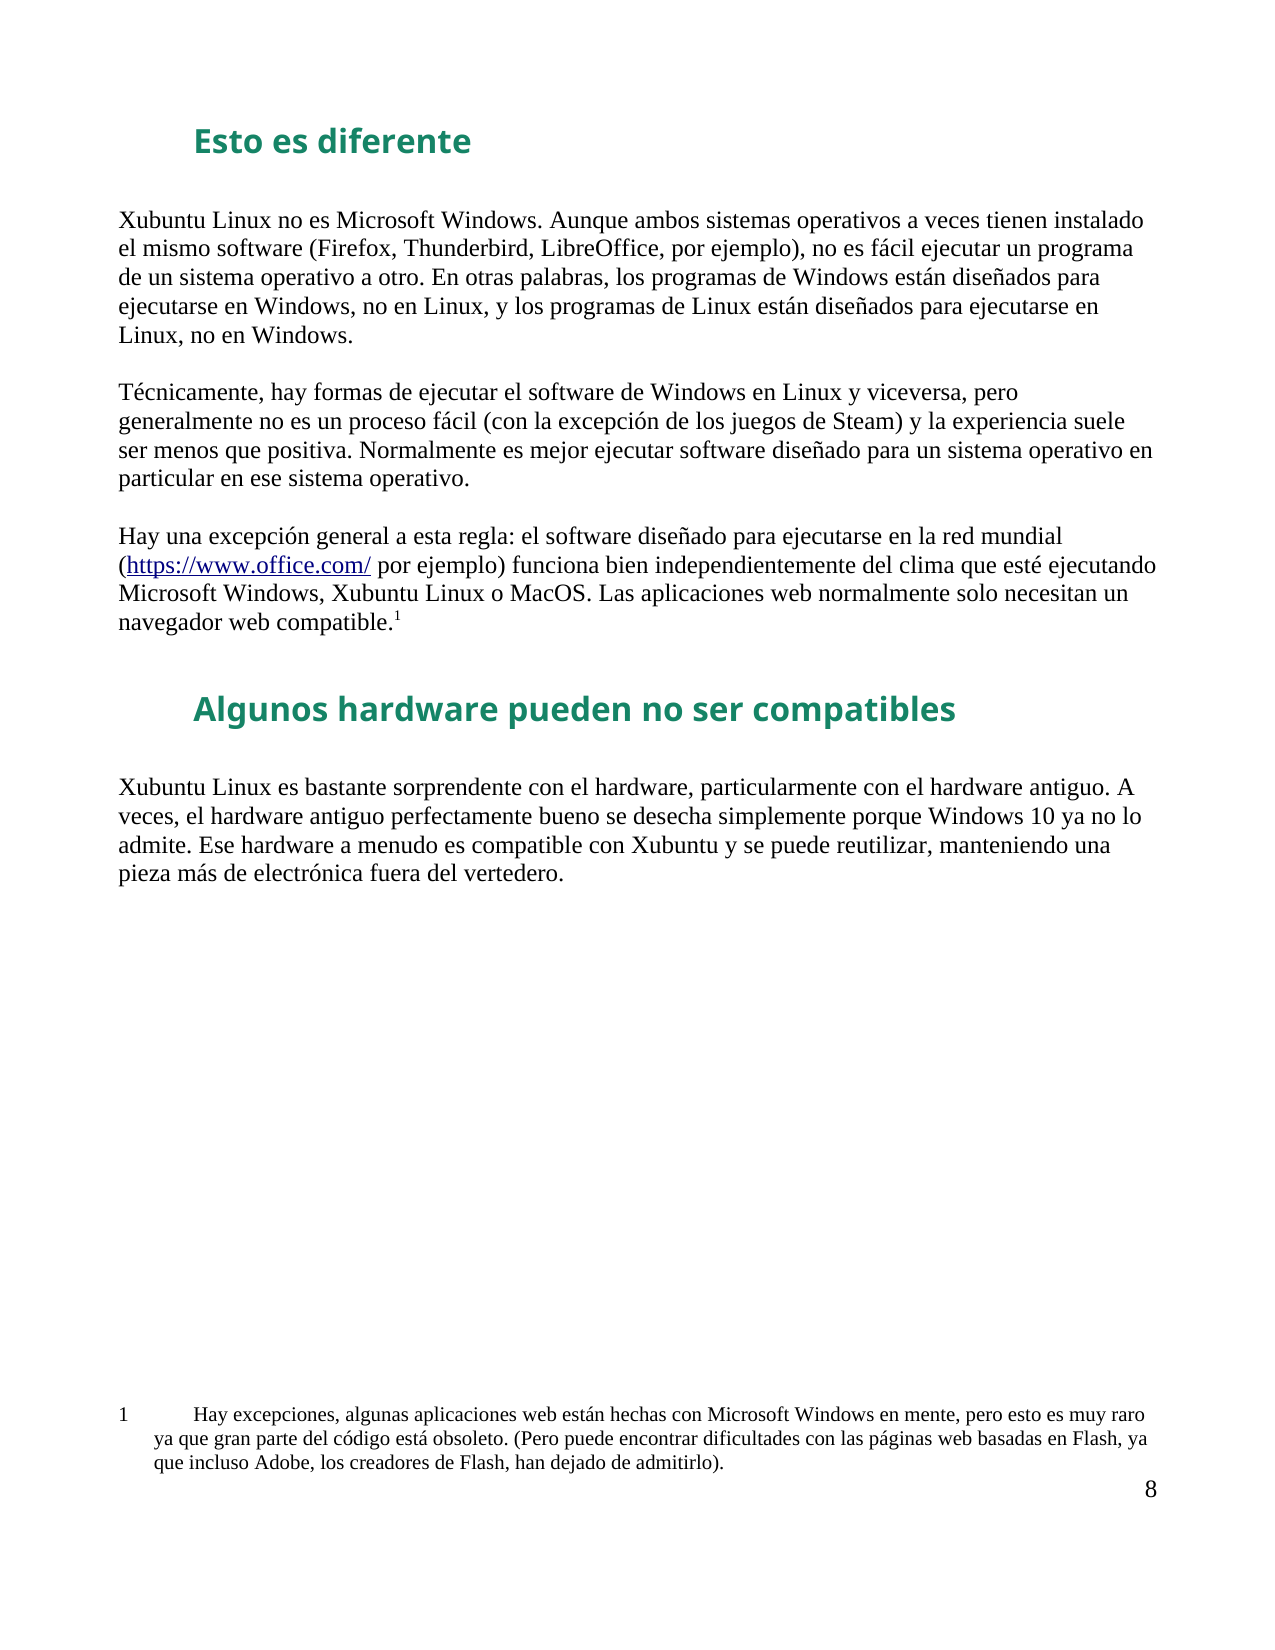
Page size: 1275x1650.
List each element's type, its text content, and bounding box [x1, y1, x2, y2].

text Técnicamente, hay formas de ejecutar el software de Windows en Linux y viceversa, pero generalmente no es un proceso fácil (con la excepción de los juegos de Steam) y la experiencia suele ser menos que positiva. Normalmente es mejor ejecutar software diseñado para un sistema operativo en particular en ese sistema operativo. [118, 377, 1157, 492]
text Hay una excepción general a esta regla: el software diseñado para ejecutarse en la red mundial (https://www.office.com/ por ejemplo) funciona bien independientemente del clima que esté ejecutando Microsoft Windows, Xubuntu Linux o MacOS. Las aplicaciones web normalmente solo necesitan un navegador web compatible. [118, 521, 1157, 636]
text Hay excepciones, algunas aplicaciones web están hechas con Microsoft Windows en mente, pero esto es muy raro ya que gran parte del código está obsoleto. (Pero puede encontrar dificultades con las páginas web basadas en Flash, ya que incluso Adobe, los creadores de Flash, han dejado de admitirlo). [118, 1401, 1157, 1474]
text Xubuntu Linux no es Microsoft Windows. Aunque ambos sistemas operativos a veces tienen instalado el mismo software (Firefox, Thunderbird, LibreOffice, por ejemplo), no es fácil ejecutar un programa de un sistema operativo a otro. En otras palabras, los programas de Windows están diseñados para ejecutarse en Windows, no en Linux, y los programas de Linux están diseñados para ejecutarse en Linux, no en Windows. [118, 205, 1157, 348]
text Xubuntu Linux es bastante sorprendente con el hardware, particularmente con el hardware antiguo. A veces, el hardware antiguo perfectamente bueno se desecha simplemente porque Windows 10 ya no lo admite. Ese hardware a menudo es compatible con Xubuntu y se puede reutilizar, manteniendo una pieza más de electrónica fuera del vertedero. [118, 772, 1157, 887]
subtitle Esto es diferente [118, 118, 1157, 163]
subtitle Algunos hardware pueden no ser compatibles [118, 686, 1157, 731]
